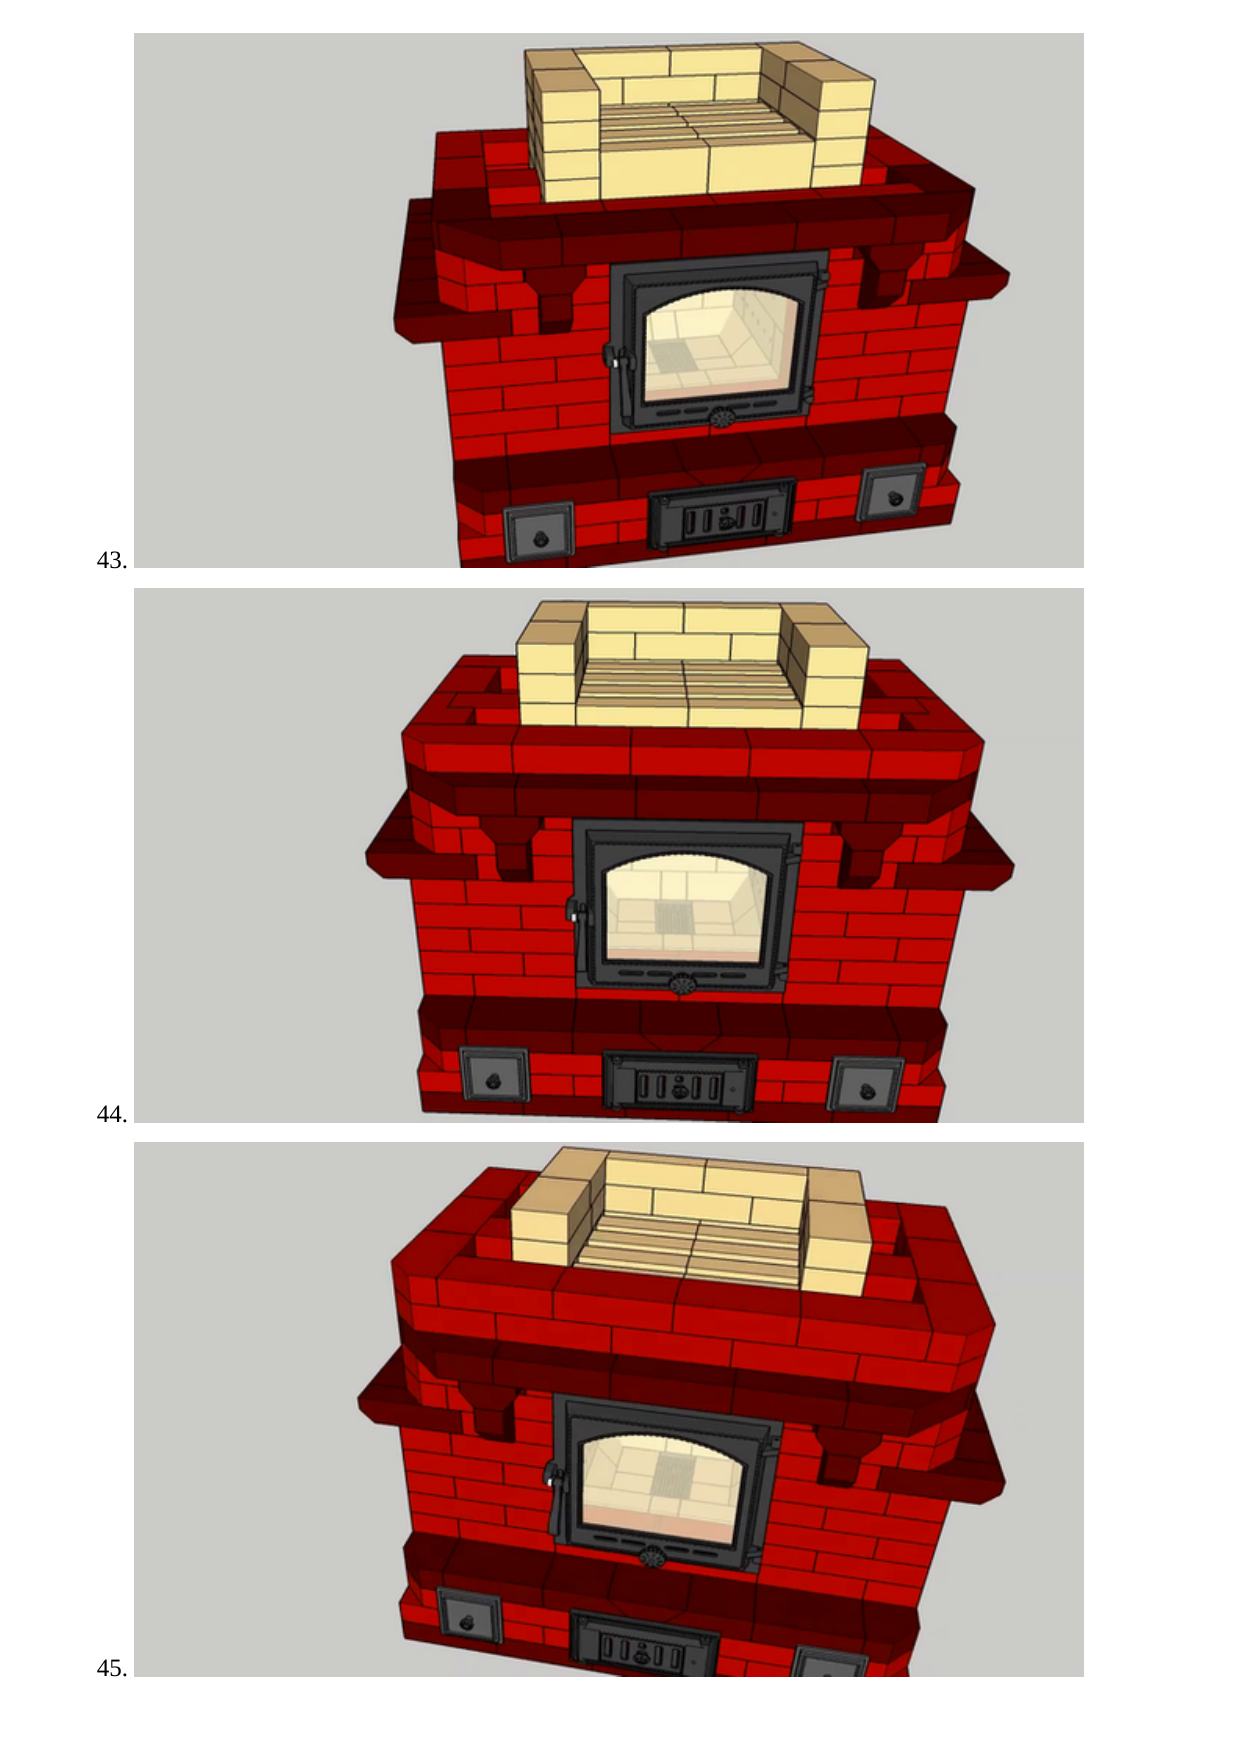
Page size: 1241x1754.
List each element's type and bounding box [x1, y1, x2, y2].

picture [134, 33, 1084, 568]
picture [134, 1142, 1084, 1677]
picture [134, 588, 1084, 1123]
